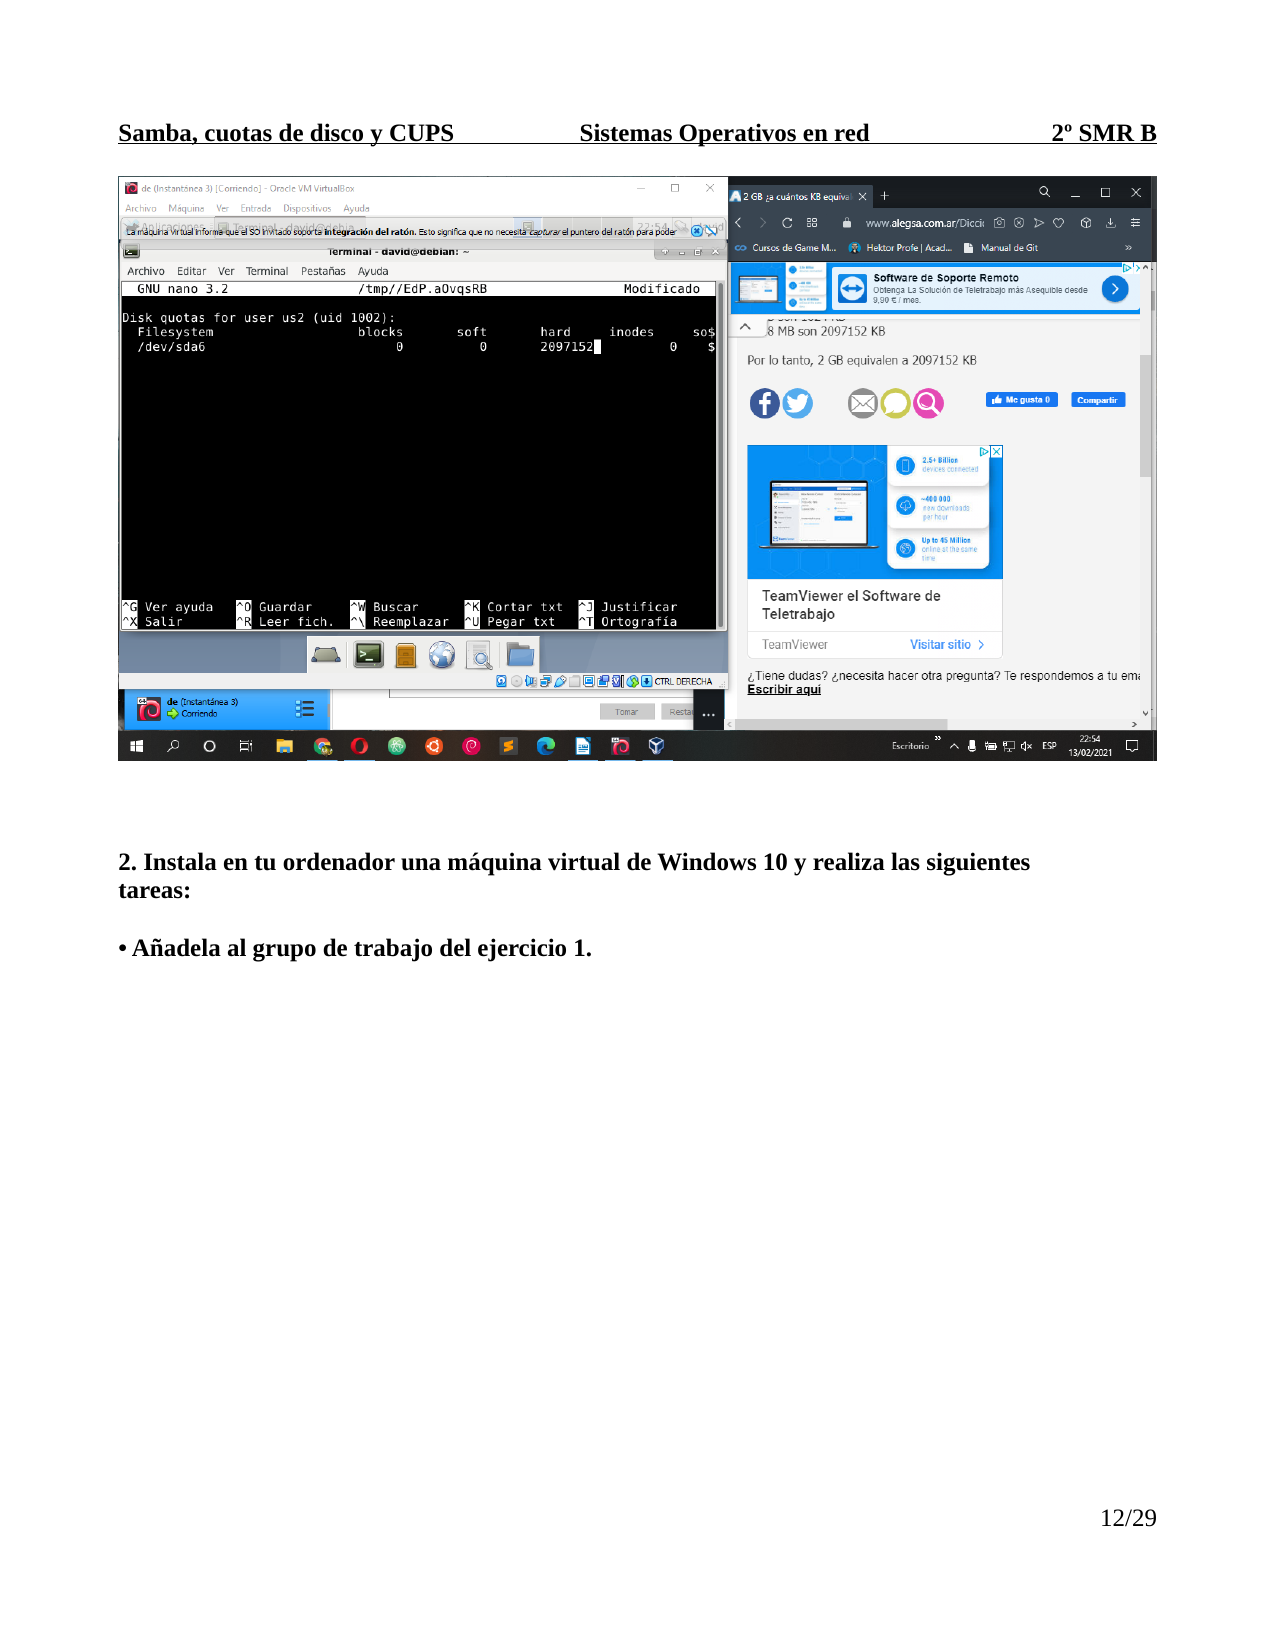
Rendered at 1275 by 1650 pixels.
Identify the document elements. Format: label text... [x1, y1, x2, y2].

text • Añadela al grupo de trabajo del ejercicio 1. [118, 933, 1157, 962]
picture [118, 176, 1157, 761]
text tareas: [118, 875, 1157, 904]
text 2. Instala en tu ordenador una máquina virtual de Windows 10 y realiza las siguientes [118, 847, 1157, 875]
